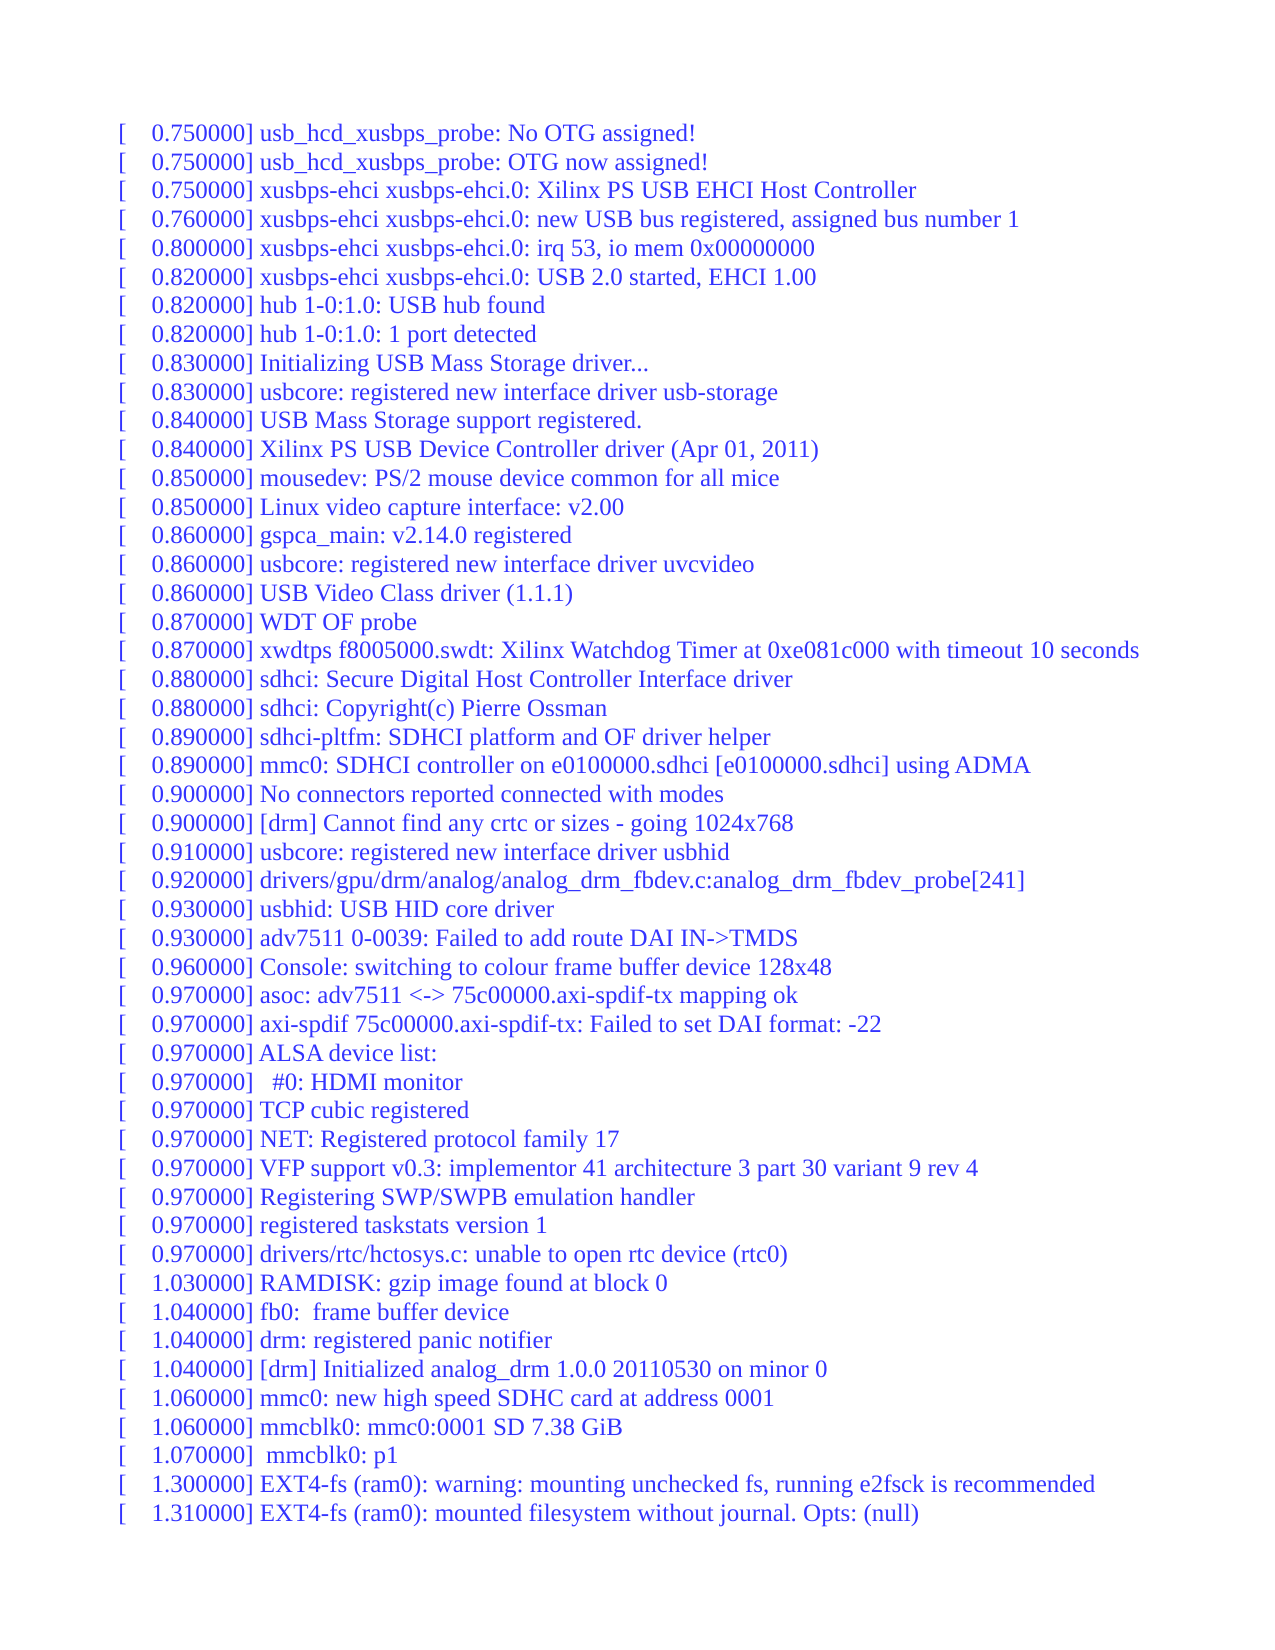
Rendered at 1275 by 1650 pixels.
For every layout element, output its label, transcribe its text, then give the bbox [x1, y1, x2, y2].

text [ 1.310000] EXT4-fs (ram0): mounted filesystem without journal. Opts: (null) [118, 1498, 1157, 1527]
text [ 0.860000] USB Video Class driver (1.1.1) [118, 578, 1157, 607]
text [ 1.040000] drm: registered panic notifier [118, 1326, 1157, 1354]
text [ 1.060000] mmc0: new high speed SDHC card at address 0001 [118, 1383, 1157, 1412]
text [ 0.930000] adv7511 0-0039: Failed to add route DAI IN->TMDS [118, 923, 1157, 952]
text [ 1.040000] [drm] Initialized analog_drm 1.0.0 20110530 on minor 0 [118, 1354, 1157, 1383]
text [ 0.860000] usbcore: registered new interface driver uvcvideo [118, 549, 1157, 578]
text [ 0.970000] NET: Registered protocol family 17 [118, 1124, 1157, 1153]
text [ 0.920000] drivers/gpu/drm/analog/analog_drm_fbdev.c:analog_drm_fbdev_probe[241] [118, 866, 1157, 894]
text [ 0.860000] gspca_main: v2.14.0 registered [118, 521, 1157, 549]
text [ 0.930000] usbhid: USB HID core driver [118, 894, 1157, 923]
text [ 0.970000] ALSA device list: [118, 1038, 1157, 1067]
text [ 0.750000] xusbps-ehci xusbps-ehci.0: Xilinx PS USB EHCI Host Controller [118, 176, 1157, 204]
text [ 0.970000] drivers/rtc/hctosys.c: unable to open rtc device (rtc0) [118, 1239, 1157, 1268]
text [ 0.800000] xusbps-ehci xusbps-ehci.0: irq 53, io mem 0x00000000 [118, 233, 1157, 262]
text [ 0.830000] Initializing USB Mass Storage driver... [118, 348, 1157, 377]
text [ 0.970000] VFP support v0.3: implementor 41 architecture 3 part 30 variant 9 rev 4 [118, 1153, 1157, 1182]
text [ 0.970000] axi-spdif 75c00000.axi-spdif-tx: Failed to set DAI format: -22 [118, 1009, 1157, 1038]
text [ 0.820000] hub 1-0:1.0: 1 port detected [118, 319, 1157, 348]
text [ 0.880000] sdhci: Copyright(c) Pierre Ossman [118, 693, 1157, 722]
text [ 0.840000] USB Mass Storage support registered. [118, 406, 1157, 434]
text [ 0.900000] [drm] Cannot find any crtc or sizes - going 1024x768 [118, 808, 1157, 837]
text [ 0.970000] Registering SWP/SWPB emulation handler [118, 1182, 1157, 1211]
text [ 1.070000] mmcblk0: p1 [118, 1441, 1157, 1469]
text [ 1.040000] fb0: frame buffer device [118, 1297, 1157, 1326]
text [ 0.970000] registered taskstats version 1 [118, 1211, 1157, 1239]
text [ 0.970000] #0: HDMI monitor [118, 1067, 1157, 1096]
text [ 0.850000] mousedev: PS/2 mouse device common for all mice [118, 463, 1157, 492]
text [ 0.840000] Xilinx PS USB Device Controller driver (Apr 01, 2011) [118, 434, 1157, 463]
text [ 0.910000] usbcore: registered new interface driver usbhid [118, 837, 1157, 866]
text [ 0.820000] hub 1-0:1.0: USB hub found [118, 291, 1157, 319]
text [ 0.750000] usb_hcd_xusbps_probe: No OTG assigned! [118, 118, 1157, 147]
text [ 0.760000] xusbps-ehci xusbps-ehci.0: new USB bus registered, assigned bus number 1 [118, 204, 1157, 233]
text [ 0.880000] sdhci: Secure Digital Host Controller Interface driver [118, 664, 1157, 693]
text [ 0.820000] xusbps-ehci xusbps-ehci.0: USB 2.0 started, EHCI 1.00 [118, 262, 1157, 291]
text [ 1.300000] EXT4-fs (ram0): warning: mounting unchecked fs, running e2fsck is recommended [118, 1469, 1157, 1498]
text [ 0.970000] TCP cubic registered [118, 1096, 1157, 1124]
text [ 0.750000] usb_hcd_xusbps_probe: OTG now assigned! [118, 147, 1157, 176]
text [ 0.830000] usbcore: registered new interface driver usb-storage [118, 377, 1157, 406]
text [ 0.870000] WDT OF probe [118, 607, 1157, 636]
text [ 0.960000] Console: switching to colour frame buffer device 128x48 [118, 952, 1157, 981]
text [ 1.030000] RAMDISK: gzip image found at block 0 [118, 1268, 1157, 1297]
text [ 0.900000] No connectors reported connected with modes [118, 779, 1157, 808]
text [ 0.870000] xwdtps f8005000.swdt: Xilinx Watchdog Timer at 0xe081c000 with timeout 10 seconds [118, 636, 1157, 664]
text [ 0.890000] sdhci-pltfm: SDHCI platform and OF driver helper [118, 722, 1157, 751]
text [ 0.850000] Linux video capture interface: v2.00 [118, 492, 1157, 521]
text [ 1.060000] mmcblk0: mmc0:0001 SD 7.38 GiB [118, 1412, 1157, 1441]
text [ 0.970000] asoc: adv7511 <-> 75c00000.axi-spdif-tx mapping ok [118, 981, 1157, 1009]
text [ 0.890000] mmc0: SDHCI controller on e0100000.sdhci [e0100000.sdhci] using ADMA [118, 751, 1157, 779]
